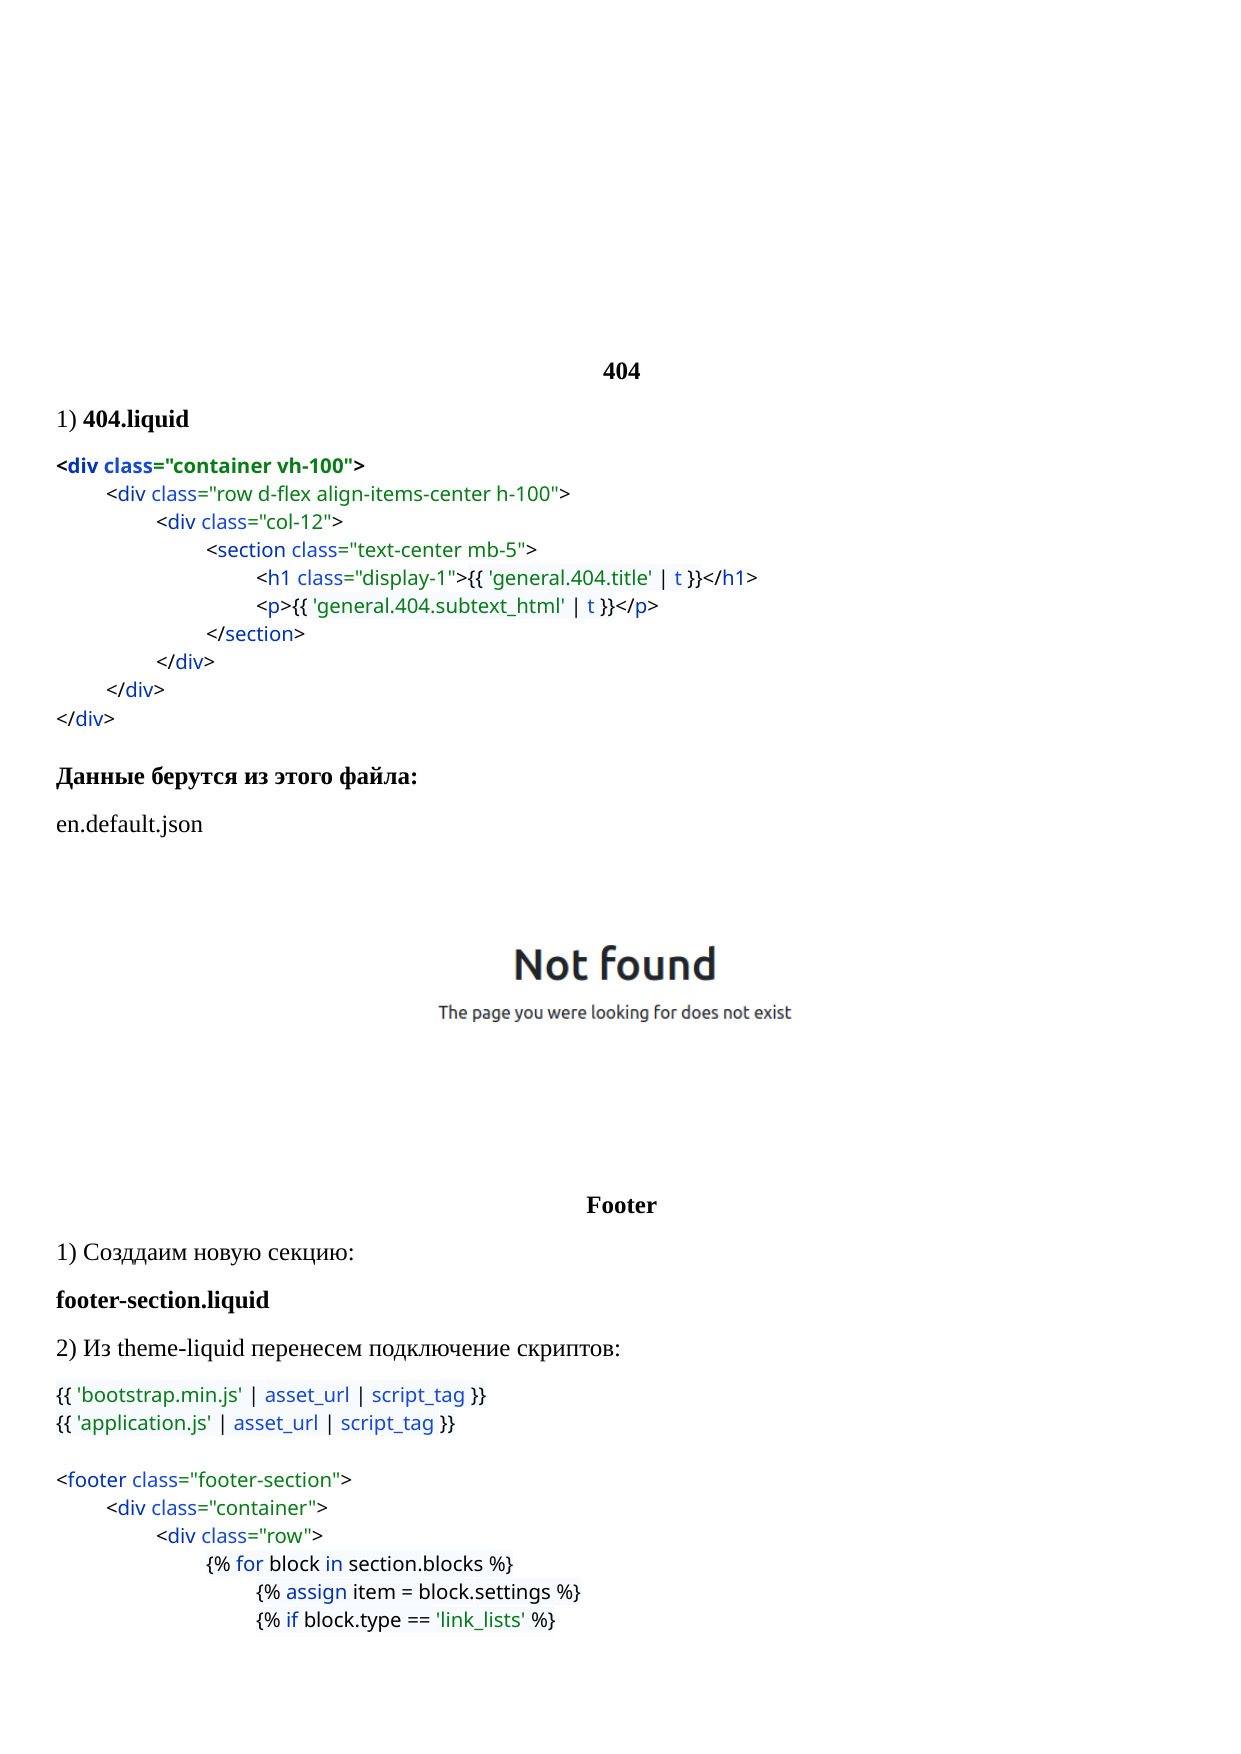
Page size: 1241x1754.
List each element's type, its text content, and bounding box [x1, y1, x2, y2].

text </div> [56, 676, 1187, 704]
text en.default.json [56, 809, 1187, 838]
text </section> [56, 620, 1187, 648]
text {% if block.type == 'link_lists' %} [56, 1606, 1187, 1634]
text <div class="row"> [56, 1521, 1187, 1549]
picture [363, 904, 880, 1073]
text <div class="row d-flex align-items-center h-100"> [56, 479, 1187, 507]
text Данные берутся из этого файла: [56, 761, 1187, 790]
text <section class="text-center mb-5"> [56, 535, 1187, 563]
text 404 [56, 356, 1187, 385]
text 1) 404.liquid [56, 404, 1187, 432]
text <div class="col-12"> [56, 507, 1187, 535]
text </div> [56, 648, 1187, 676]
text {% assign item = block.settings %} [56, 1578, 1187, 1606]
text {{ 'bootstrap.min.js' | asset_url | script_tag }} [56, 1380, 1187, 1408]
text </div> [56, 704, 1187, 732]
text <footer class="footer-section"> [56, 1465, 1187, 1493]
text 2) Из theme-liquid перенесем подключение скриптов: [56, 1333, 1187, 1361]
text {% for block in section.blocks %} [56, 1549, 1187, 1578]
text <p>{{ 'general.404.subtext_html' | t }}</p> [56, 592, 1187, 620]
text {{ 'application.js' | asset_url | script_tag }} [56, 1408, 1187, 1436]
text 1) Созддаим новую секцию: [56, 1237, 1187, 1266]
text footer-section.liquid [56, 1285, 1187, 1314]
text <div class="container"> [56, 1493, 1187, 1521]
text Footer [56, 1190, 1187, 1219]
text <h1 class="display-1">{{ 'general.404.title' | t }}</h1> [56, 563, 1187, 592]
text <div class="container vh-100"> [56, 451, 1187, 479]
